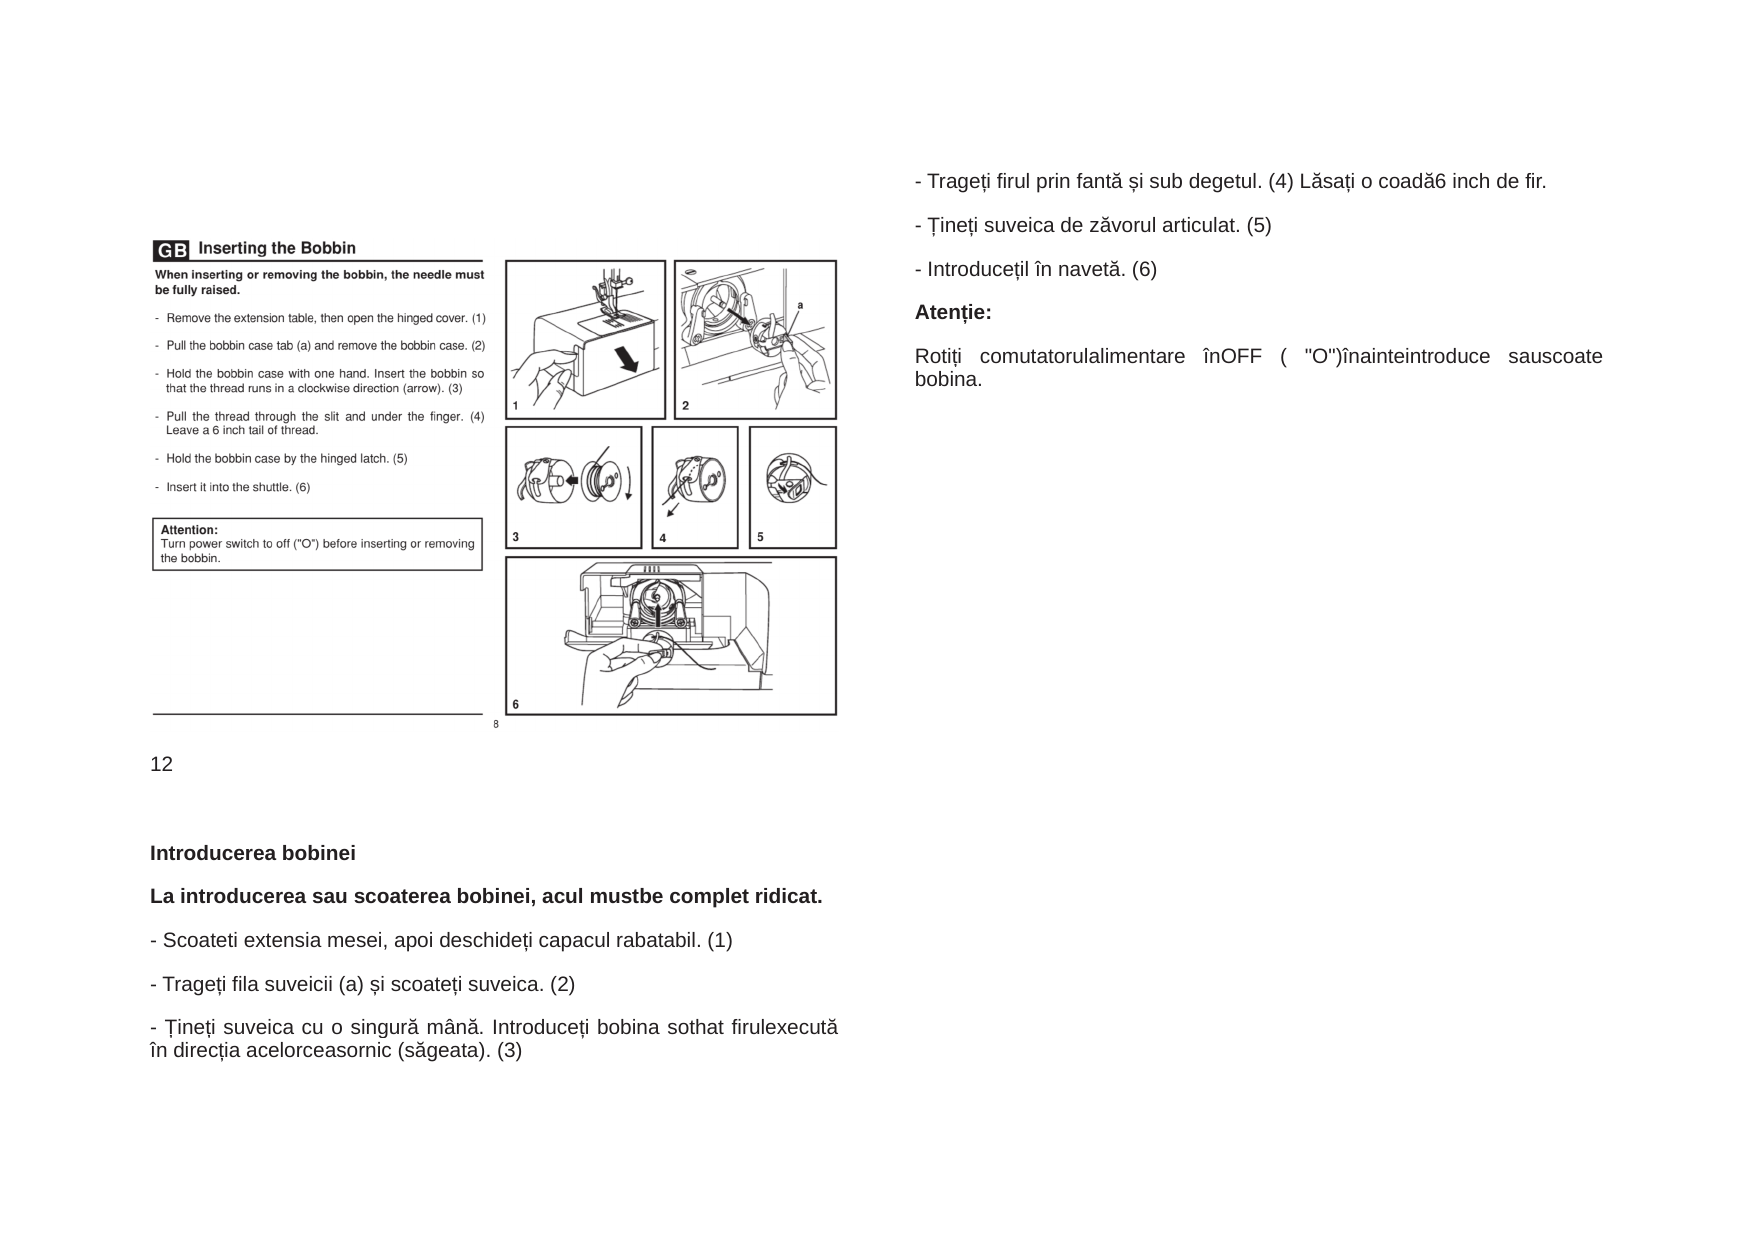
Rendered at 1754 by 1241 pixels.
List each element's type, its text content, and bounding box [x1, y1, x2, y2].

picture [150, 238, 839, 732]
text - Țineți suveica cu o singură mână. Introduceți bobina sothat firulexecută în direcția acelorceasornic (săgeata). (3) [150, 1016, 839, 1062]
text - Țineți suveica de zăvorul articulat. (5) [914, 214, 1604, 237]
text Introducerea bobinei [150, 842, 839, 865]
text Atenție: [914, 301, 1604, 324]
text Rotiți comutatorulalimentare înOFF ( "O")înainteintroduce sauscoate bobina. [914, 345, 1604, 391]
text - Introducețil în navetă. (6) [914, 258, 1604, 281]
text La introducerea sau scoaterea bobinei, acul mustbe complet ridicat. [150, 886, 839, 908]
text - Scoateti extensia mesei, apoi deschideți capacul rabatabil. (1) [150, 929, 839, 952]
text 12 [150, 753, 839, 776]
text - Trageți firul prin fantă și sub degetul. (4) Lăsați o coadă6 inch de fir. [914, 171, 1604, 193]
text - Trageți fila suveicii (a) și scoateți suveica. (2) [150, 973, 839, 996]
text B [150, 217, 839, 238]
